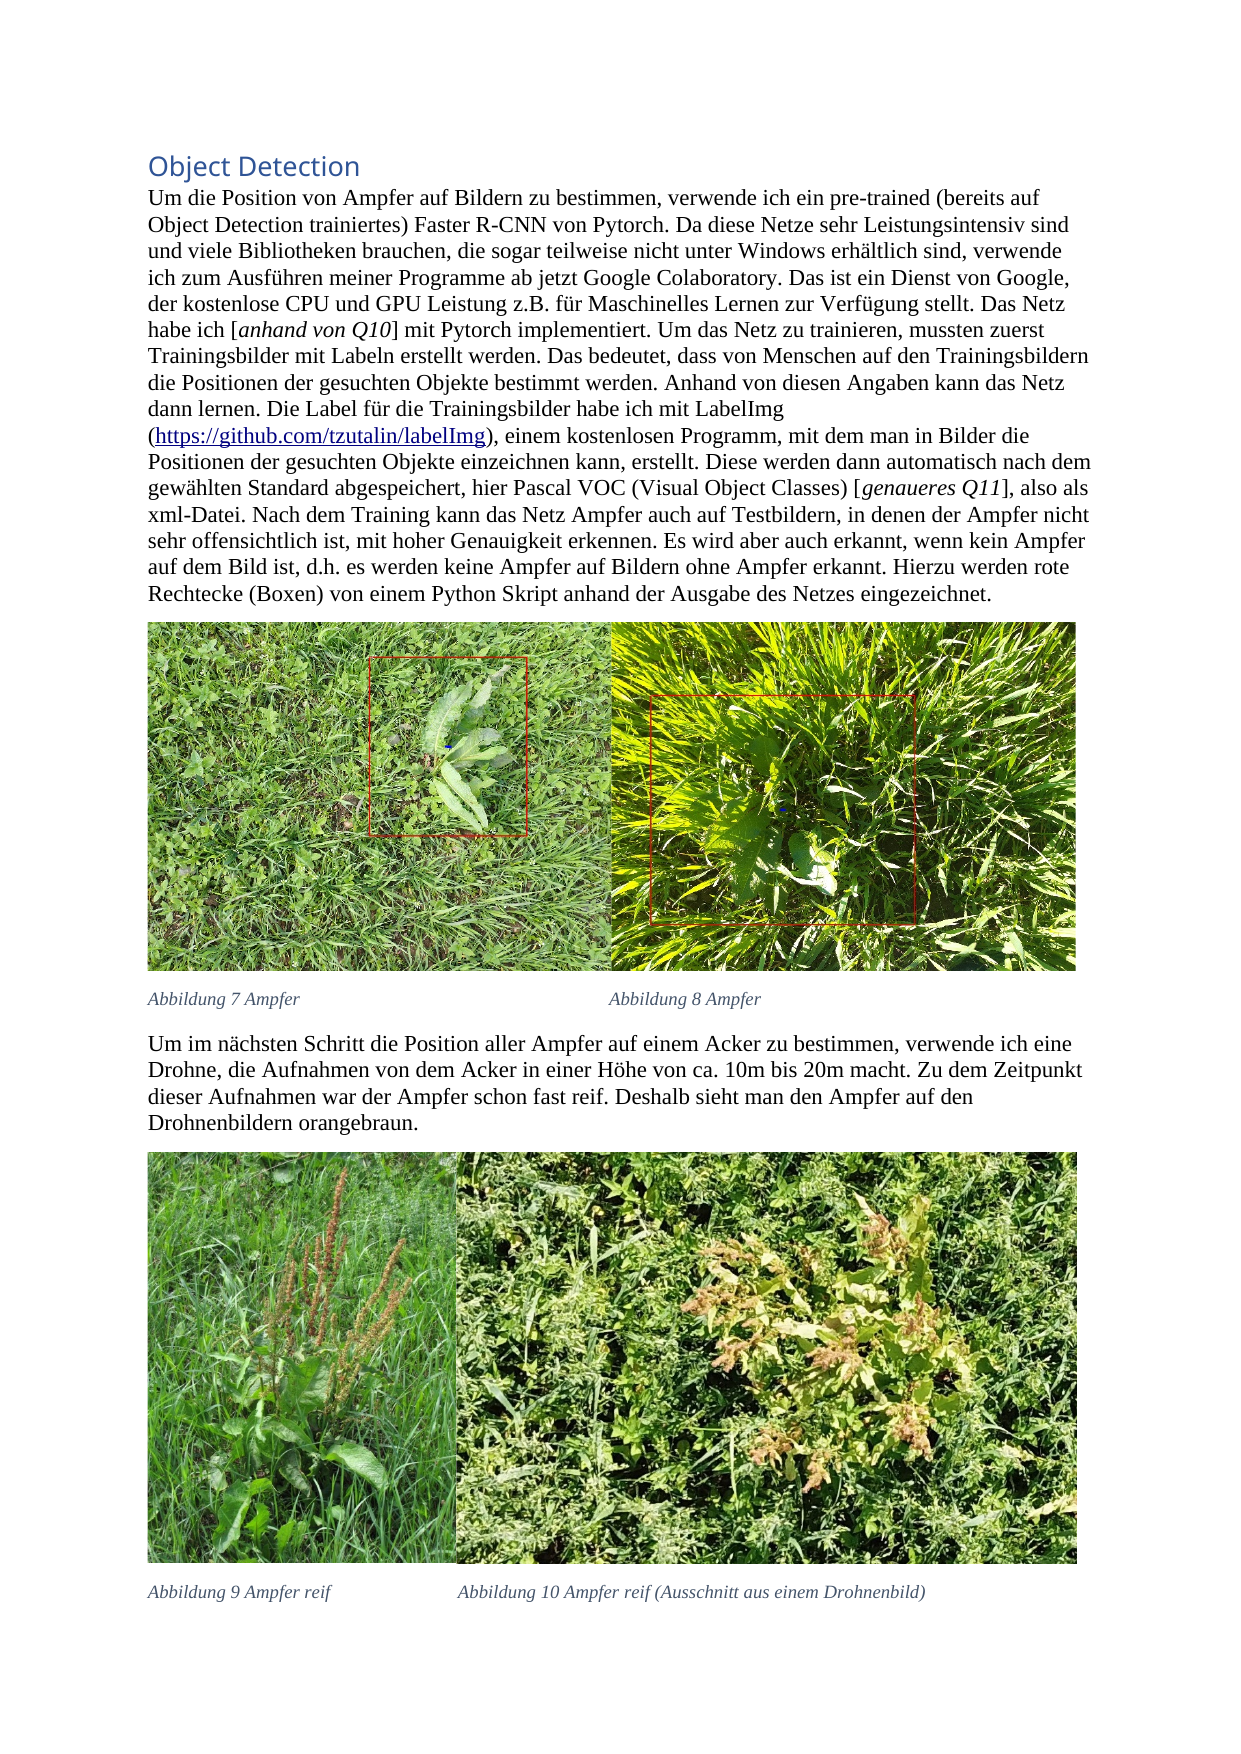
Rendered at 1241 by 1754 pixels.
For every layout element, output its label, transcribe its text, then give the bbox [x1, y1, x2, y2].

subtitle Object Detection [148, 148, 1093, 184]
text Abbildung 7 Ampfer Abbildung 8 Ampfer [148, 988, 1093, 1009]
text Abbildung 9 Ampfer reif Abbildung 10 Ampfer reif (Ausschnitt aus einem Drohnenbild) [148, 1581, 1093, 1602]
text Um im nächsten Schritt die Position aller Ampfer auf einem Acker zu bestimmen, verwende ich eine Drohne, die Aufnahmen von dem Acker in einer Höhe von ca. 10m bis 20m macht. Zu dem Zeitpunkt dieser Aufnahmen war der Ampfer schon fast reif. Deshalb sieht man den Ampfer auf den Drohnenbildern orangebraun. [148, 1030, 1093, 1135]
text Um die Position von Ampfer auf Bildern zu bestimmen, verwende ich ein pre-trained (bereits auf Object Detection trainiertes) Faster R-CNN von Pytorch. Da diese Netze sehr Leistungsintensiv sind und viele Bibliotheken brauchen, die sogar teilweise nicht unter Windows erhältlich sind, verwende ich zum Ausführen meiner Programme ab jetzt Google Colaboratory. Das ist ein Dienst von Google, der kostenlose CPU und GPU Leistung z.B. für Maschinelles Lernen zur Verfügung stellt. Das Netz habe ich [anhand von Q10] mit Pytorch implementiert. Um das Netz zu trainieren, mussten zuerst Trainingsbilder mit Labeln erstellt werden. Das bedeutet, dass von Menschen auf den Trainingsbildern die Positionen der gesuchten Objekte bestimmt werden. Anhand von diesen Angaben kann das Netz dann lernen. Die Label für die Trainingsbilder habe ich mit LabelImg (https://github.com/tzutalin/labelImg), einem kostenlosen Programm, mit dem man in Bilder die Positionen der gesuchten Objekte einzeichnen kann, erstellt. Diese werden dann automatisch nach dem gewählten Standard abgespeichert, hier Pascal VOC (Visual Object Classes) [genaueres Q11], also als xml-Datei. Nach dem Training kann das Netz Ampfer auch auf Testbildern, in denen der Ampfer nicht sehr offensichtlich ist, mit hoher Genauigkeit erkennen. Es wird aber auch erkannt, wenn kein Ampfer auf dem Bild ist, d.h. es werden keine Ampfer auf Bildern ohne Ampfer erkannt. Hierzu werden rote Rechtecke (Boxen) von einem Python Skript anhand der Ausgabe des Netzes eingezeichnet. [148, 184, 1093, 606]
